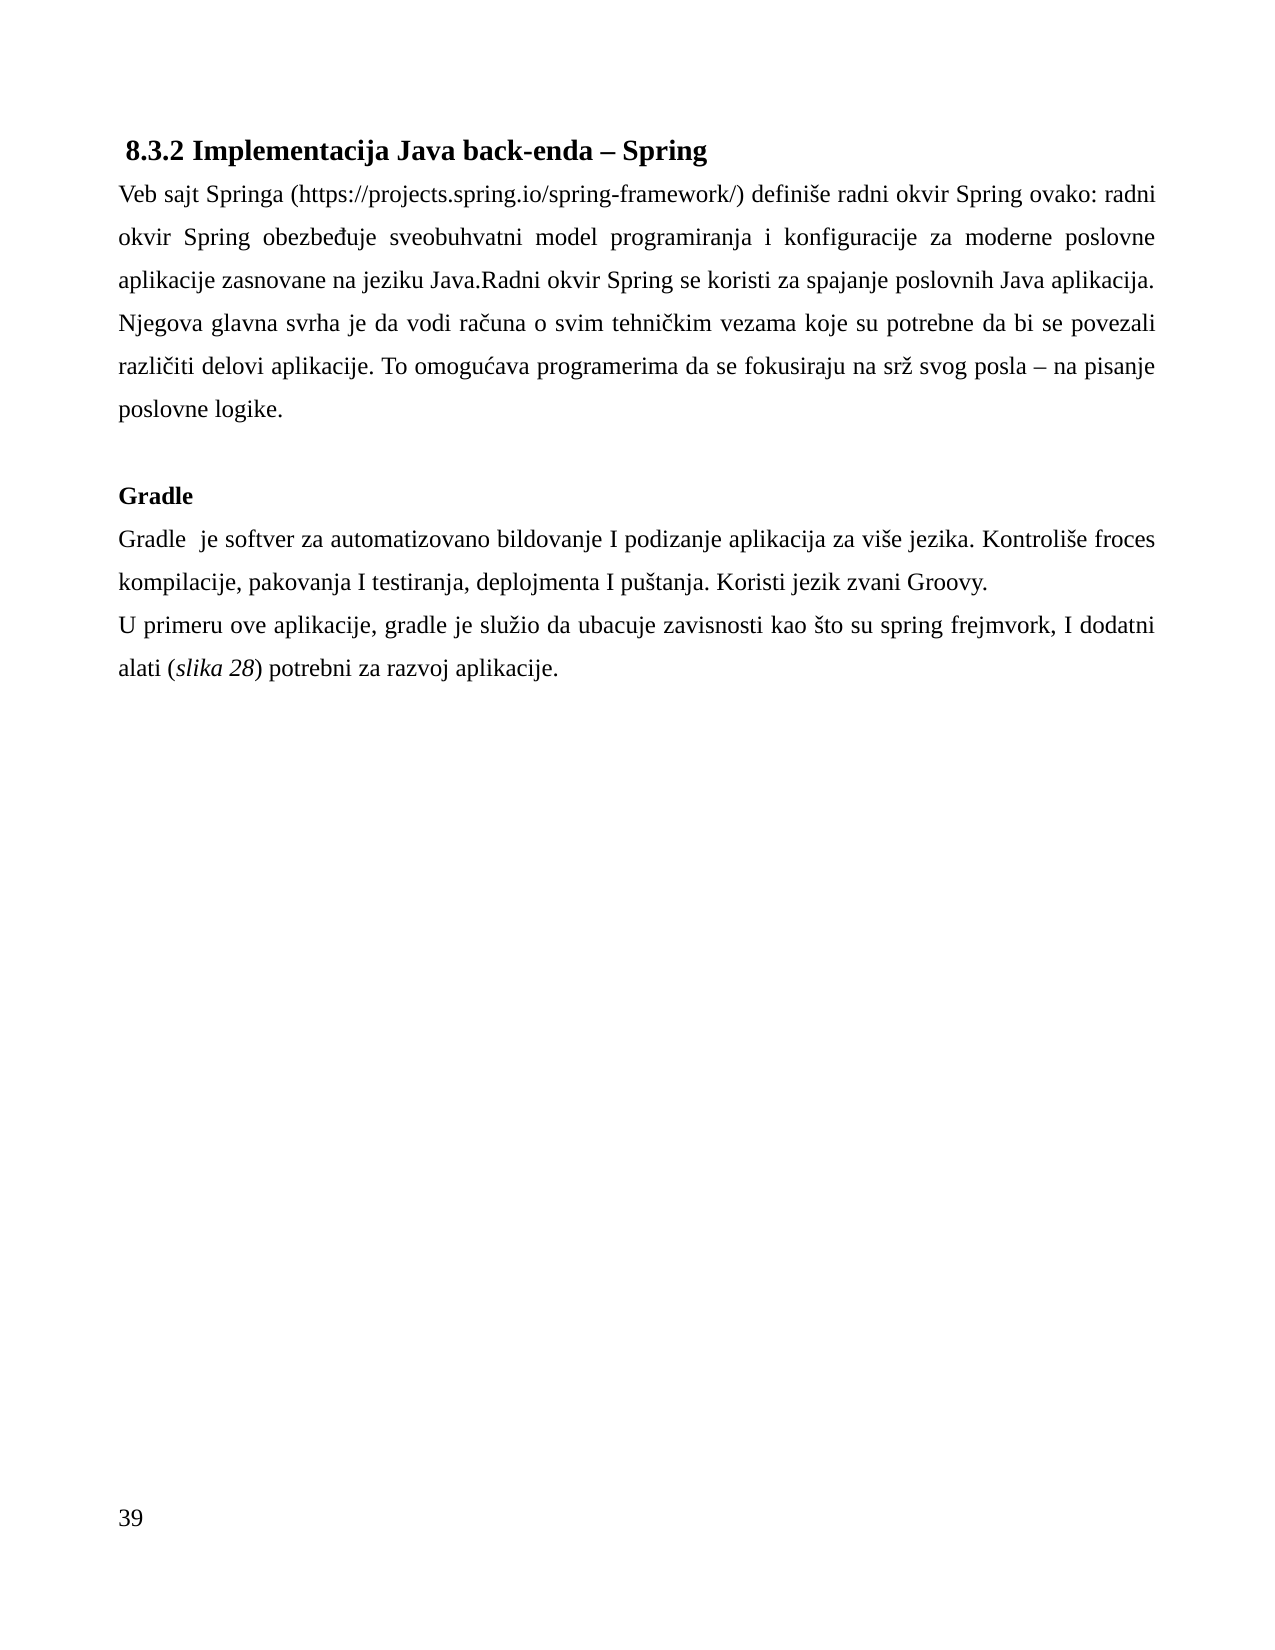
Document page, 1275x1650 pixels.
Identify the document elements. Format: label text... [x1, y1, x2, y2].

text Gradle [118, 481, 1157, 509]
text Veb sajt Springa (https://projects.spring.io/spring-framework/) definiše radni okvir Spring ovako: radni okvir Spring obezbeđuje sveobuhvatni model programiranja i konfiguracije za moderne poslovne aplikacije zasnovane na jeziku Java.Radni okvir Spring se koristi za spajanje poslovnih Java aplikacija. Njegova glavna svrha je da vodi računa o svim tehničkim vezama koje su potrebne da bi se povezali različiti delovi aplikacije. To omogućava programerima da se fokusiraju na srž svog posla – na pisanje poslovne logike. [118, 179, 1157, 423]
text U primeru ove aplikacije, gradle je služio da ubacuje zavisnosti kao što su spring frejmvork, I dodatni alati (slika 28) potrebni za razvoj aplikacije. [118, 610, 1157, 682]
subtitle Implementacija Java back-enda – Spring [118, 133, 1157, 166]
text Gradle je softver za automatizovano bildovanje I podizanje aplikacija za više jezika. Kontroliše froces kompilacije, pakovanja I testiranja, deplojmenta I puštanja. Koristi jezik zvani Groovy. [118, 524, 1157, 596]
